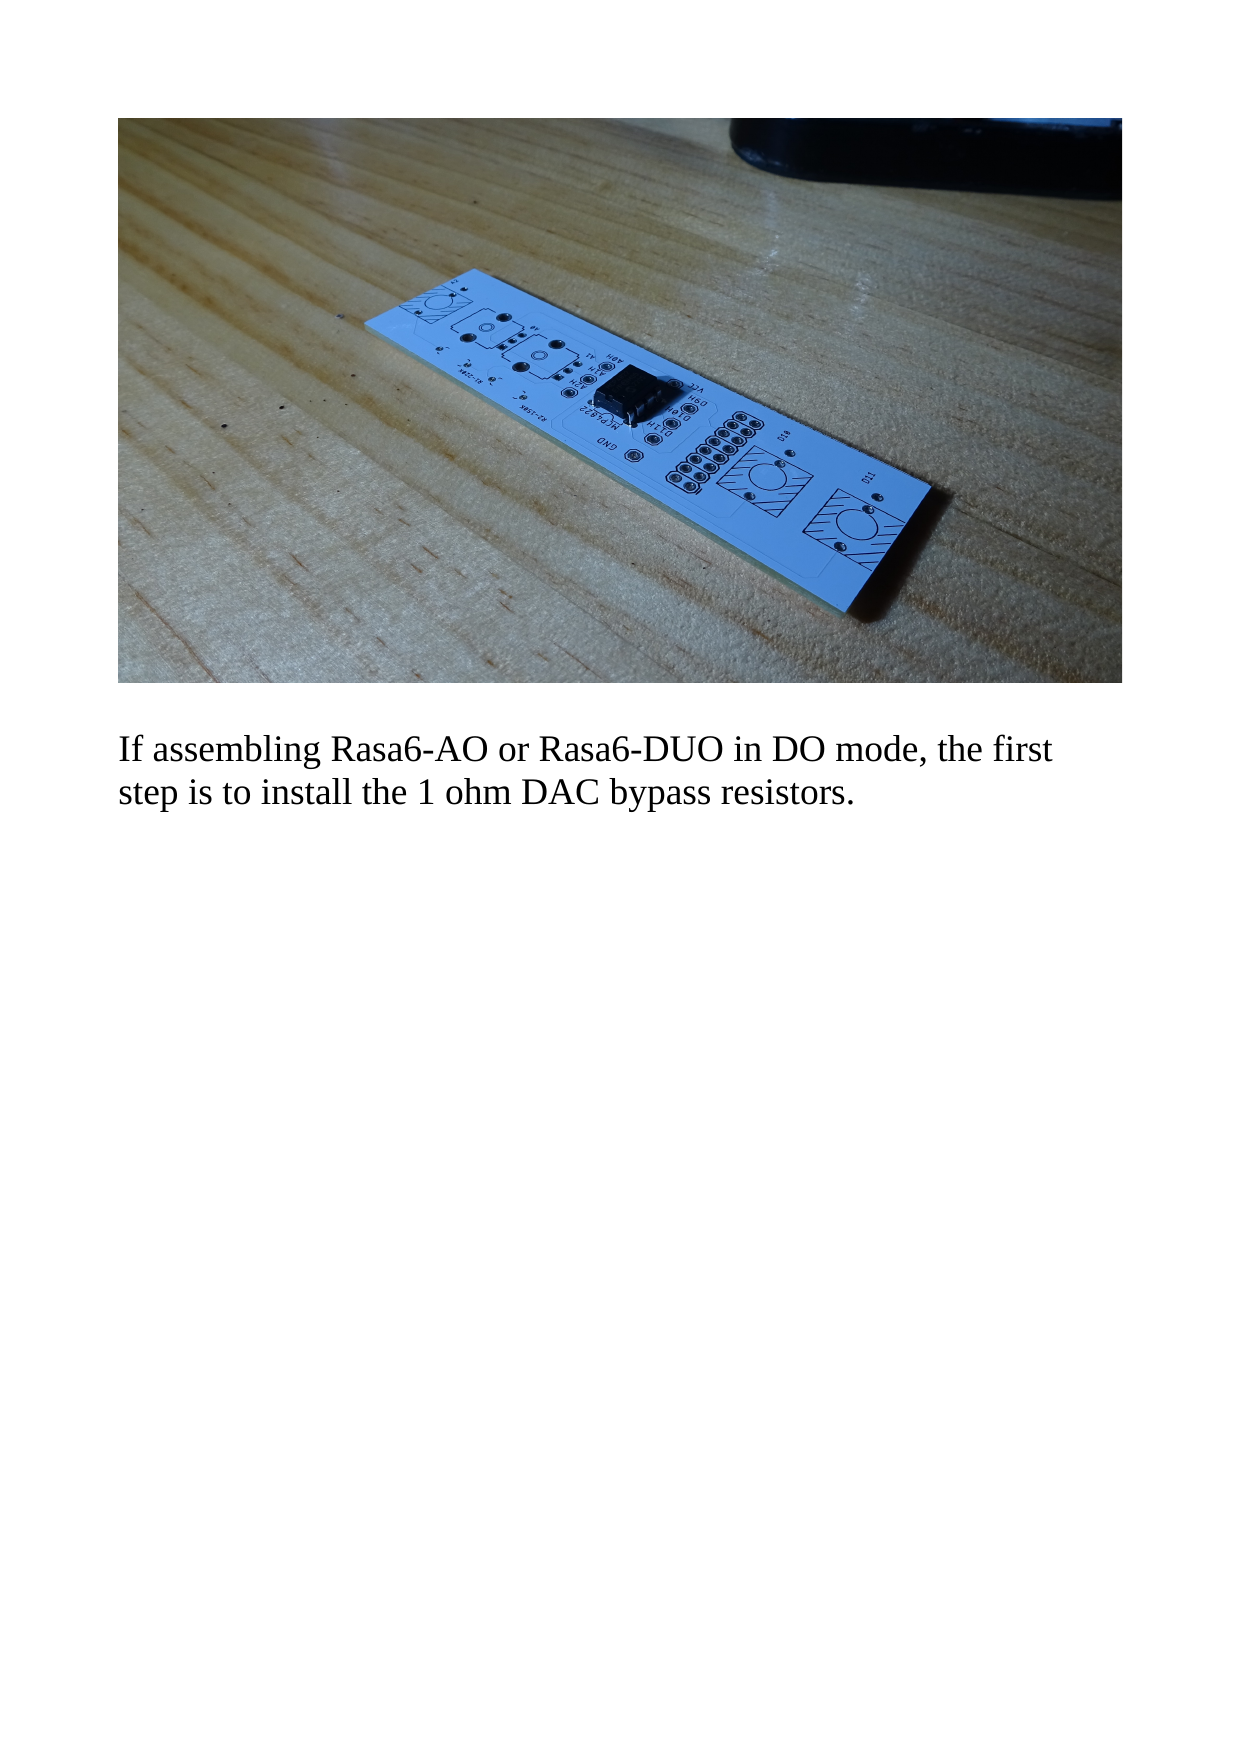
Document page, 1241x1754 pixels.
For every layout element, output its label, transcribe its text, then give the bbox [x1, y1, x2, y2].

picture [118, 118, 1123, 683]
text If assembling Rasa6-AO or Rasa6-DUO in DO mode, the first step is to install the 1 ohm DAC bypass resistors. [118, 726, 1122, 812]
